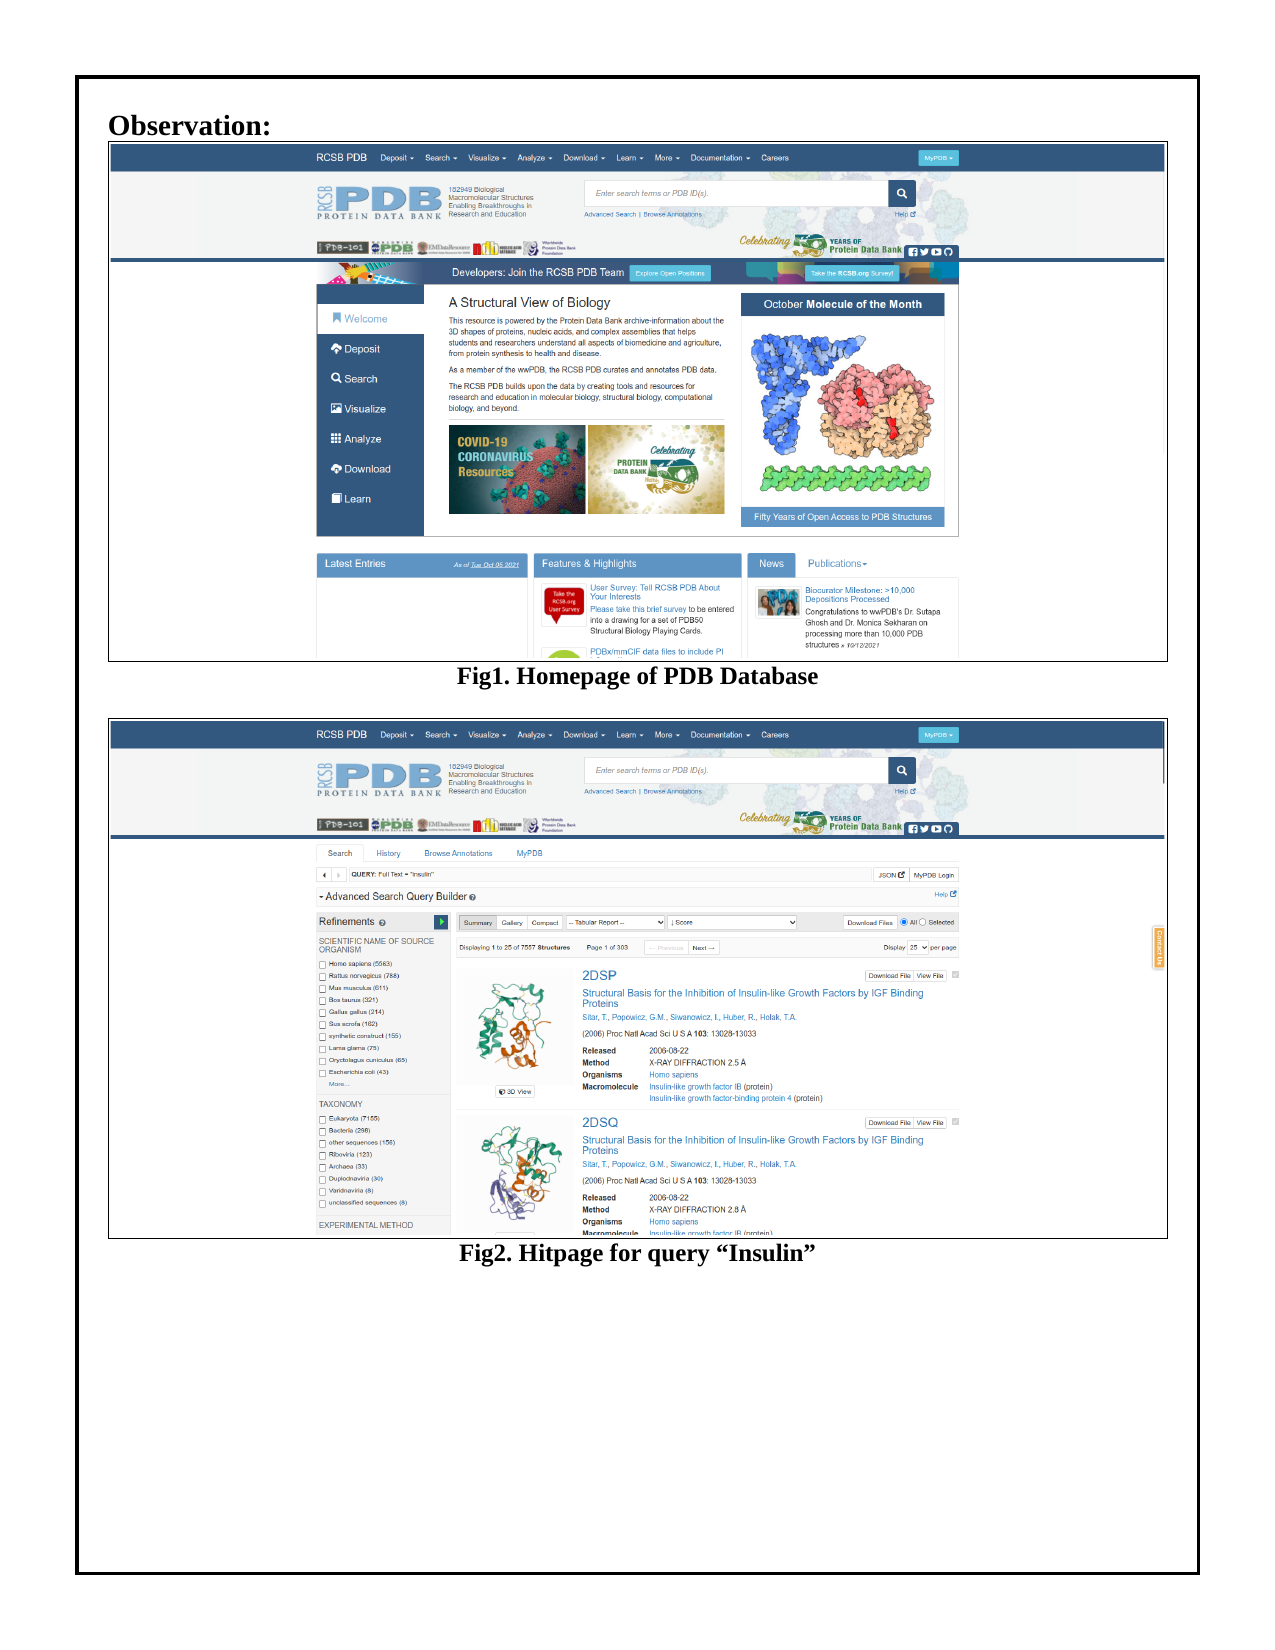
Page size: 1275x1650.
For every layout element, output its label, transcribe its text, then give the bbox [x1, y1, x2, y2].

text Fig2. Hitpage for query “Insulin” [108, 1239, 1167, 1267]
picture [110, 721, 1165, 1235]
text Observation: [108, 108, 1167, 141]
picture [110, 144, 1165, 658]
text [109, 142, 1167, 661]
text [109, 719, 1167, 1238]
text Fig1. Homepage of PDB Database [108, 662, 1167, 689]
